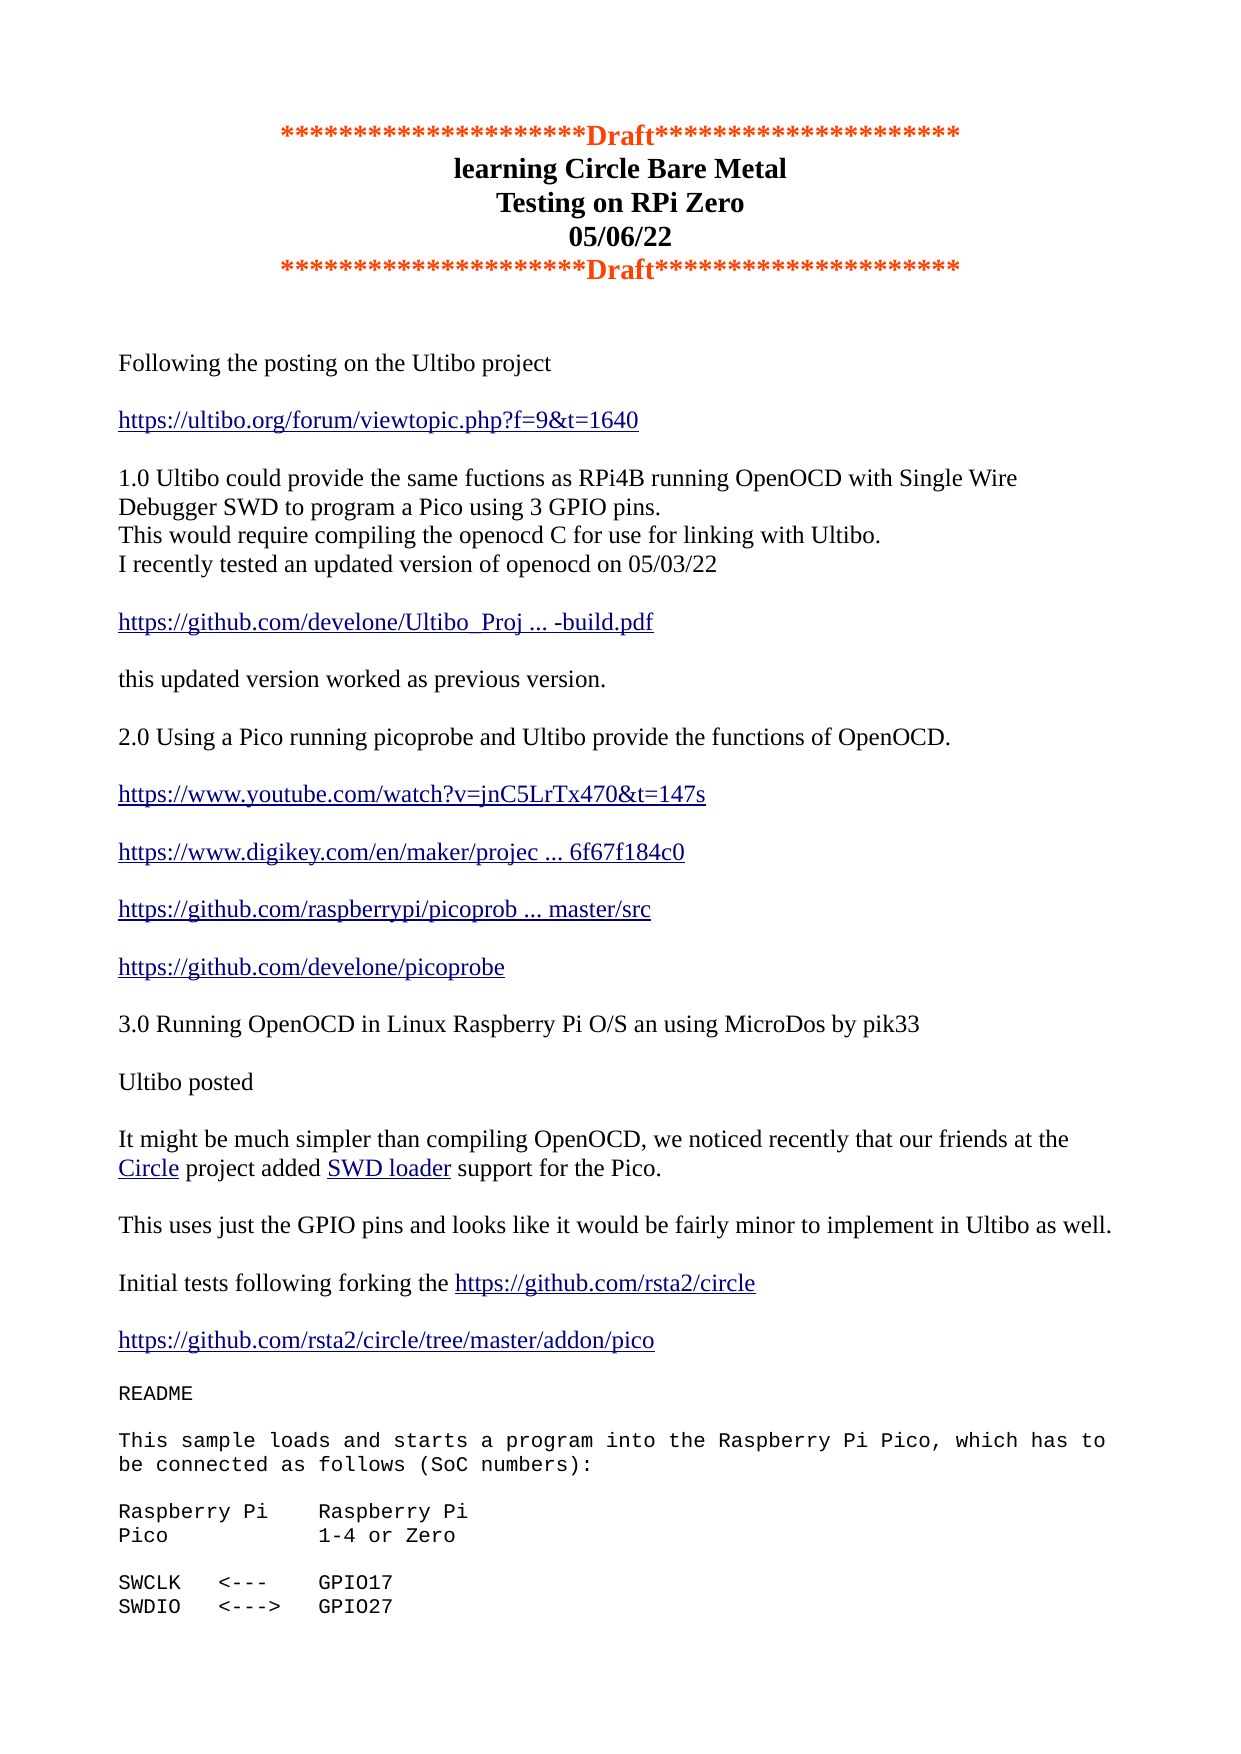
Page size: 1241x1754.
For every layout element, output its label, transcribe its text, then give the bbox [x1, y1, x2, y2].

text 05/06/22 [118, 219, 1122, 252]
text 1.0 Ultibo could provide the same fuctions as RPi4B running OpenOCD with Single Wire Debugger SWD to program a Pico using 3 GPIO pins. This would require compiling the openocd C for use for linking with Ultibo. I recently tested an updated version of openocd on 05/03/22 https://github.com/develone/Ultibo_Proj ... -build.pdf this updated version worked as previous version. 2.0 Using a Pico running picoprobe and Ultibo provide the functions of OpenOCD. https://www.youtube.com/watch?v=jnC5LrTx470&t=147s https://www.digikey.com/en/maker/projec ... 6f67f184c0 https://github.com/raspberrypi/picoprob ... master/src https://github.com/develone/picoprobe 3.0 Running OpenOCD in Linux Raspberry Pi O/S an using MicroDos by pik33 [118, 463, 1122, 1038]
text SWCLK <--- GPIO17 [118, 1572, 1122, 1596]
text https://ultibo.org/forum/viewtopic.php?f=9&t=1640 [118, 406, 1122, 434]
text It might be much simpler than compiling OpenOCD, we noticed recently that our friends at the Circle project added SWD loader support for the Pico. This uses just the GPIO pins and looks like it would be fairly minor to implement in Ultibo as well. [118, 1096, 1122, 1239]
text SWDIO <---> GPIO27 [118, 1596, 1122, 1619]
text Testing on RPi Zero [118, 185, 1122, 219]
text Pico 1-4 or Zero [118, 1525, 1122, 1549]
text README [118, 1383, 1122, 1407]
text *********************Draft********************* [118, 118, 1122, 152]
text Raspberry Pi Raspberry Pi [118, 1501, 1122, 1525]
text https://github.com/rsta2/circle/tree/master/addon/pico [118, 1326, 1122, 1354]
text be connected as follows (SoC numbers): [118, 1454, 1122, 1478]
text Initial tests following forking the https://github.com/rsta2/circle [118, 1268, 1122, 1297]
text Following the posting on the Ultibo project [118, 348, 1122, 377]
text Ultibo posted [118, 1067, 1122, 1096]
text This sample loads and starts a program into the Raspberry Pi Pico, which has to [118, 1430, 1122, 1454]
text *********************Draft********************* [118, 252, 1122, 286]
text learning Circle Bare Metal [118, 152, 1122, 185]
